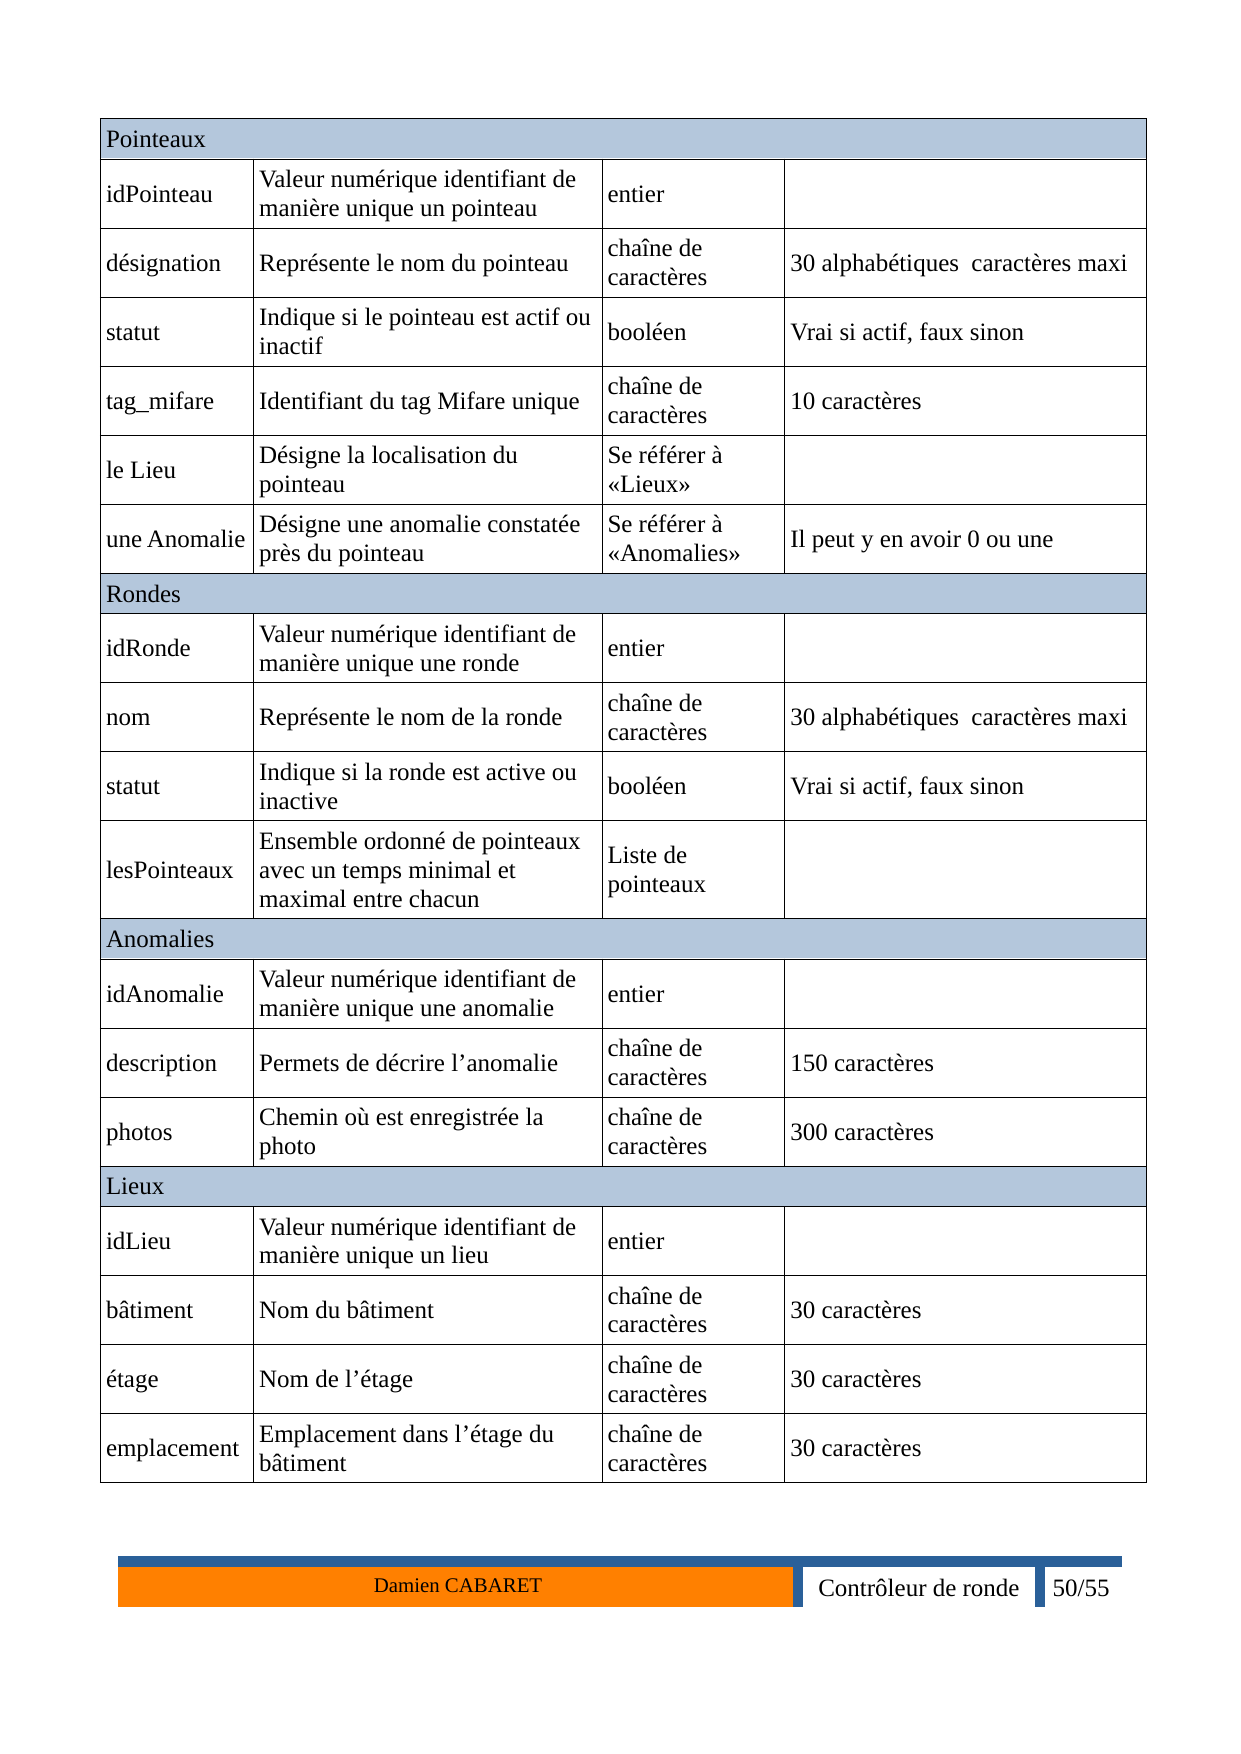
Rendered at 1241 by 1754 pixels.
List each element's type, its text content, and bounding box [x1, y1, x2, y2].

table_cell Nom du bâtiment [254, 1276, 602, 1344]
table_cell Valeur numérique identifiant de manière unique un pointeau [254, 160, 602, 227]
table_cell description [101, 1029, 253, 1097]
table_cell 30 caractères [785, 1276, 1146, 1344]
table_cell chaîne de caractères [603, 229, 784, 297]
table_cell 30 alphabétiques caractères maxi [785, 229, 1146, 297]
table_cell Valeur numérique identifiant de manière unique une anomalie [254, 960, 602, 1027]
table_cell Représente le nom de la ronde [254, 683, 602, 751]
table_cell [785, 1207, 1146, 1275]
table_cell une Anomalie [101, 505, 253, 573]
table_cell [785, 160, 1146, 227]
table_cell chaîne de caractères [603, 1276, 784, 1344]
table_cell 30 caractères [785, 1345, 1146, 1413]
table_cell Rondes [101, 574, 1146, 613]
table_cell Vrai si actif, faux sinon [785, 752, 1146, 820]
table_cell Désigne une anomalie constatée près du pointeau [254, 505, 602, 573]
table_cell nom [101, 683, 253, 751]
table_cell chaîne de caractères [603, 1098, 784, 1166]
table_cell Chemin où est enregistrée la photo [254, 1098, 602, 1166]
table_cell étage [101, 1345, 253, 1413]
table_cell [785, 821, 1146, 918]
table_cell chaîne de caractères [603, 1414, 784, 1482]
table_cell désignation [101, 229, 253, 297]
table_cell booléen [603, 752, 784, 820]
table_cell Indique si la ronde est active ou inactive [254, 752, 602, 820]
table_cell Désigne la localisation du pointeau [254, 436, 602, 504]
table_cell chaîne de caractères [603, 367, 784, 435]
table_cell statut [101, 752, 253, 820]
table_cell chaîne de caractères [603, 1345, 784, 1413]
table_cell Vrai si actif, faux sinon [785, 298, 1146, 366]
table_cell entier [603, 960, 784, 1027]
table_cell Valeur numérique identifiant de manière unique une ronde [254, 614, 602, 682]
table_cell 10 caractères [785, 367, 1146, 435]
table_cell Anomalies [101, 919, 1146, 958]
table_cell entier [603, 1207, 784, 1275]
table_cell Se référer à «Lieux» [603, 436, 784, 504]
table_cell entier [603, 614, 784, 682]
table_cell bâtiment [101, 1276, 253, 1344]
table_cell le Lieu [101, 436, 253, 504]
table_cell idAnomalie [101, 960, 253, 1027]
table_cell lesPointeaux [101, 821, 253, 918]
table_cell photos [101, 1098, 253, 1166]
table_cell tag_mifare [101, 367, 253, 435]
table_cell [785, 614, 1146, 682]
table_cell Représente le nom du pointeau [254, 229, 602, 297]
table_cell Emplacement dans l’étage du bâtiment [254, 1414, 602, 1482]
table_cell Ensemble ordonné de pointeaux avec un temps minimal et maximal entre chacun [254, 821, 602, 918]
table_cell Indique si le pointeau est actif ou inactif [254, 298, 602, 366]
table_cell 150 caractères [785, 1029, 1146, 1097]
table_cell [785, 436, 1146, 504]
table_cell Identifiant du tag Mifare unique [254, 367, 602, 435]
table_cell Il peut y en avoir 0 ou une [785, 505, 1146, 573]
table_cell booléen [603, 298, 784, 366]
table_cell Valeur numérique identifiant de manière unique un lieu [254, 1207, 602, 1275]
table_cell chaîne de caractères [603, 1029, 784, 1097]
table_cell chaîne de caractères [603, 683, 784, 751]
table_cell idLieu [101, 1207, 253, 1275]
table_cell entier [603, 160, 784, 227]
table_cell 30 alphabétiques caractères maxi [785, 683, 1146, 751]
table_cell emplacement [101, 1414, 253, 1482]
table_cell [785, 960, 1146, 1027]
table_cell 30 caractères [785, 1414, 1146, 1482]
table_cell idPointeau [101, 160, 253, 227]
table_cell Permets de décrire l’anomalie [254, 1029, 602, 1097]
table_cell Lieux [101, 1167, 1146, 1206]
table_cell Pointeaux [101, 119, 1146, 158]
table_cell Se référer à «Anomalies» [603, 505, 784, 573]
table_cell idRonde [101, 614, 253, 682]
table_cell statut [101, 298, 253, 366]
table_cell 300 caractères [785, 1098, 1146, 1166]
table_cell Nom de l’étage [254, 1345, 602, 1413]
table_cell Liste de pointeaux [603, 821, 784, 918]
